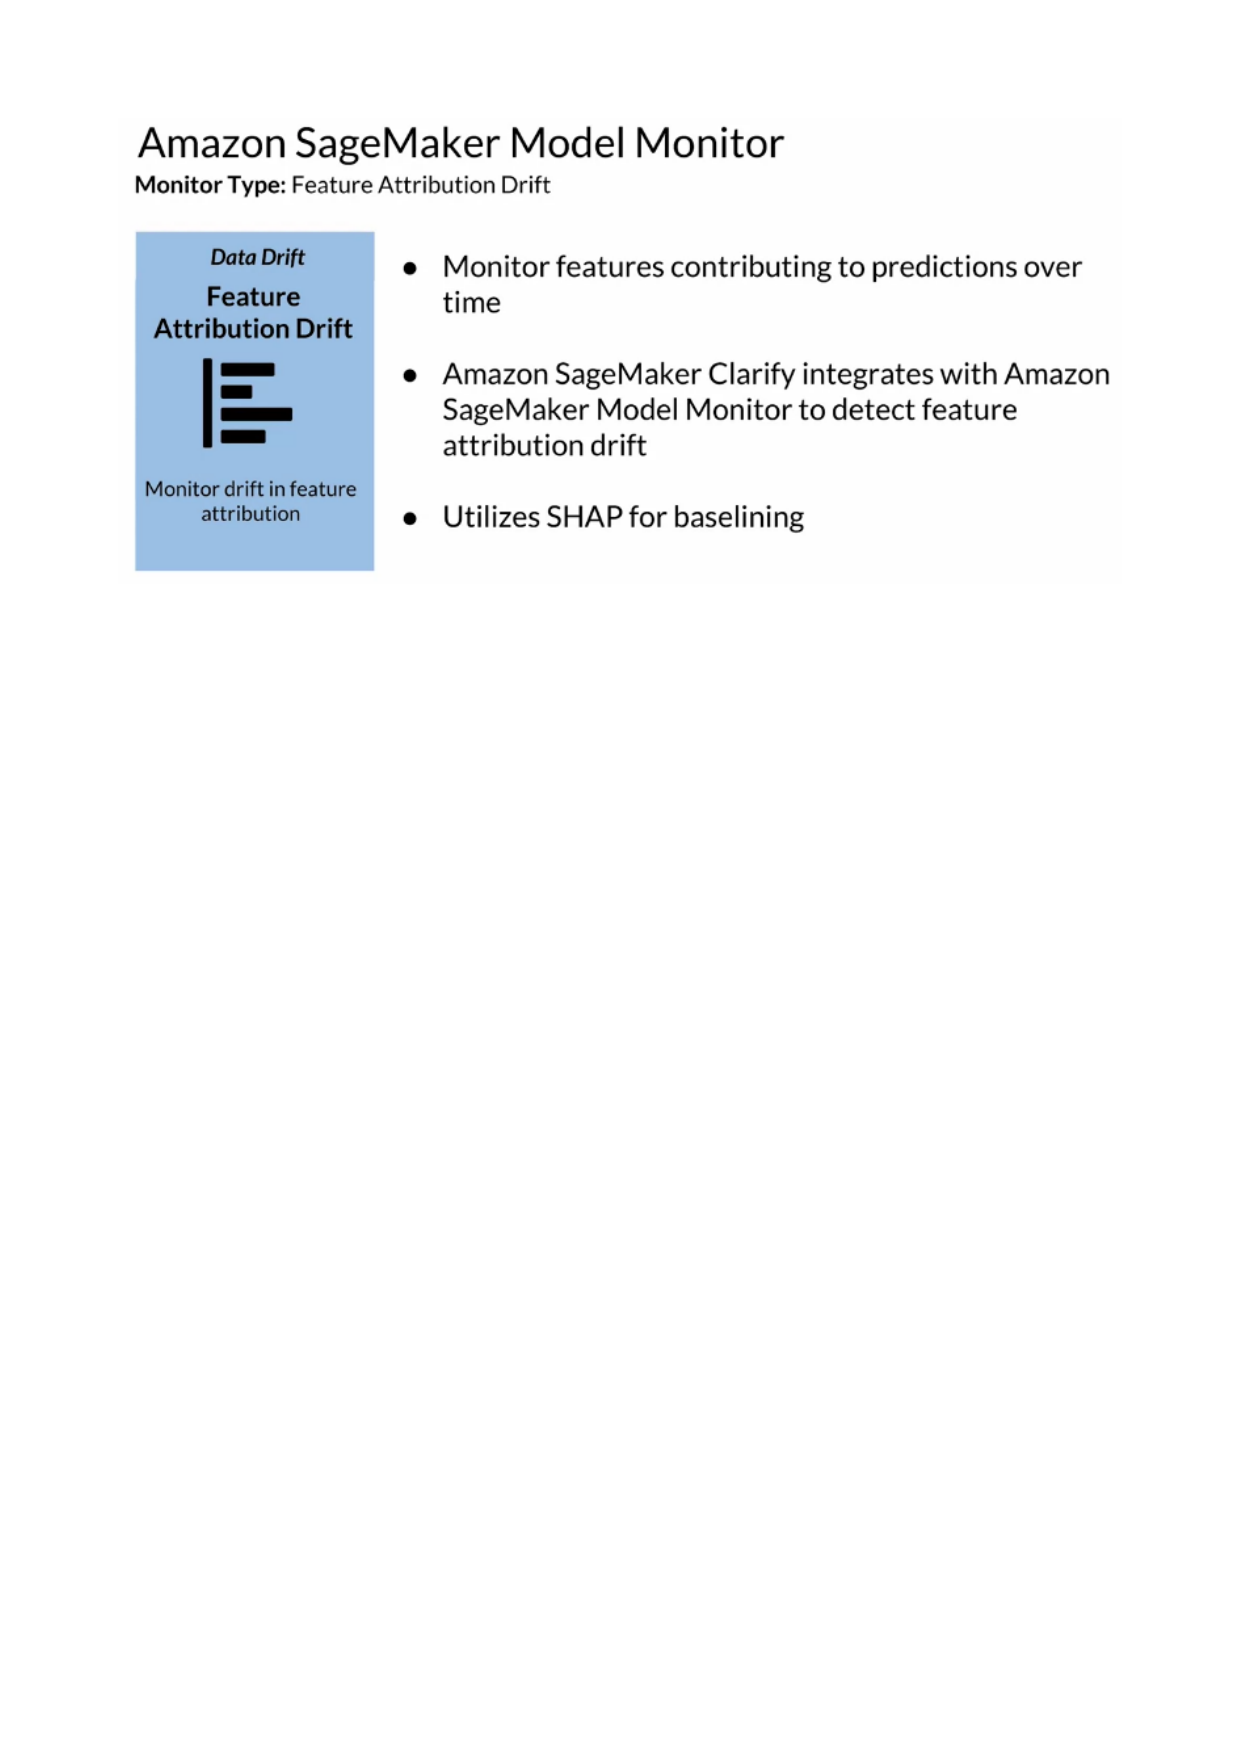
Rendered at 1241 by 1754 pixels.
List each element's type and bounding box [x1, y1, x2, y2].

picture [118, 118, 1123, 584]
